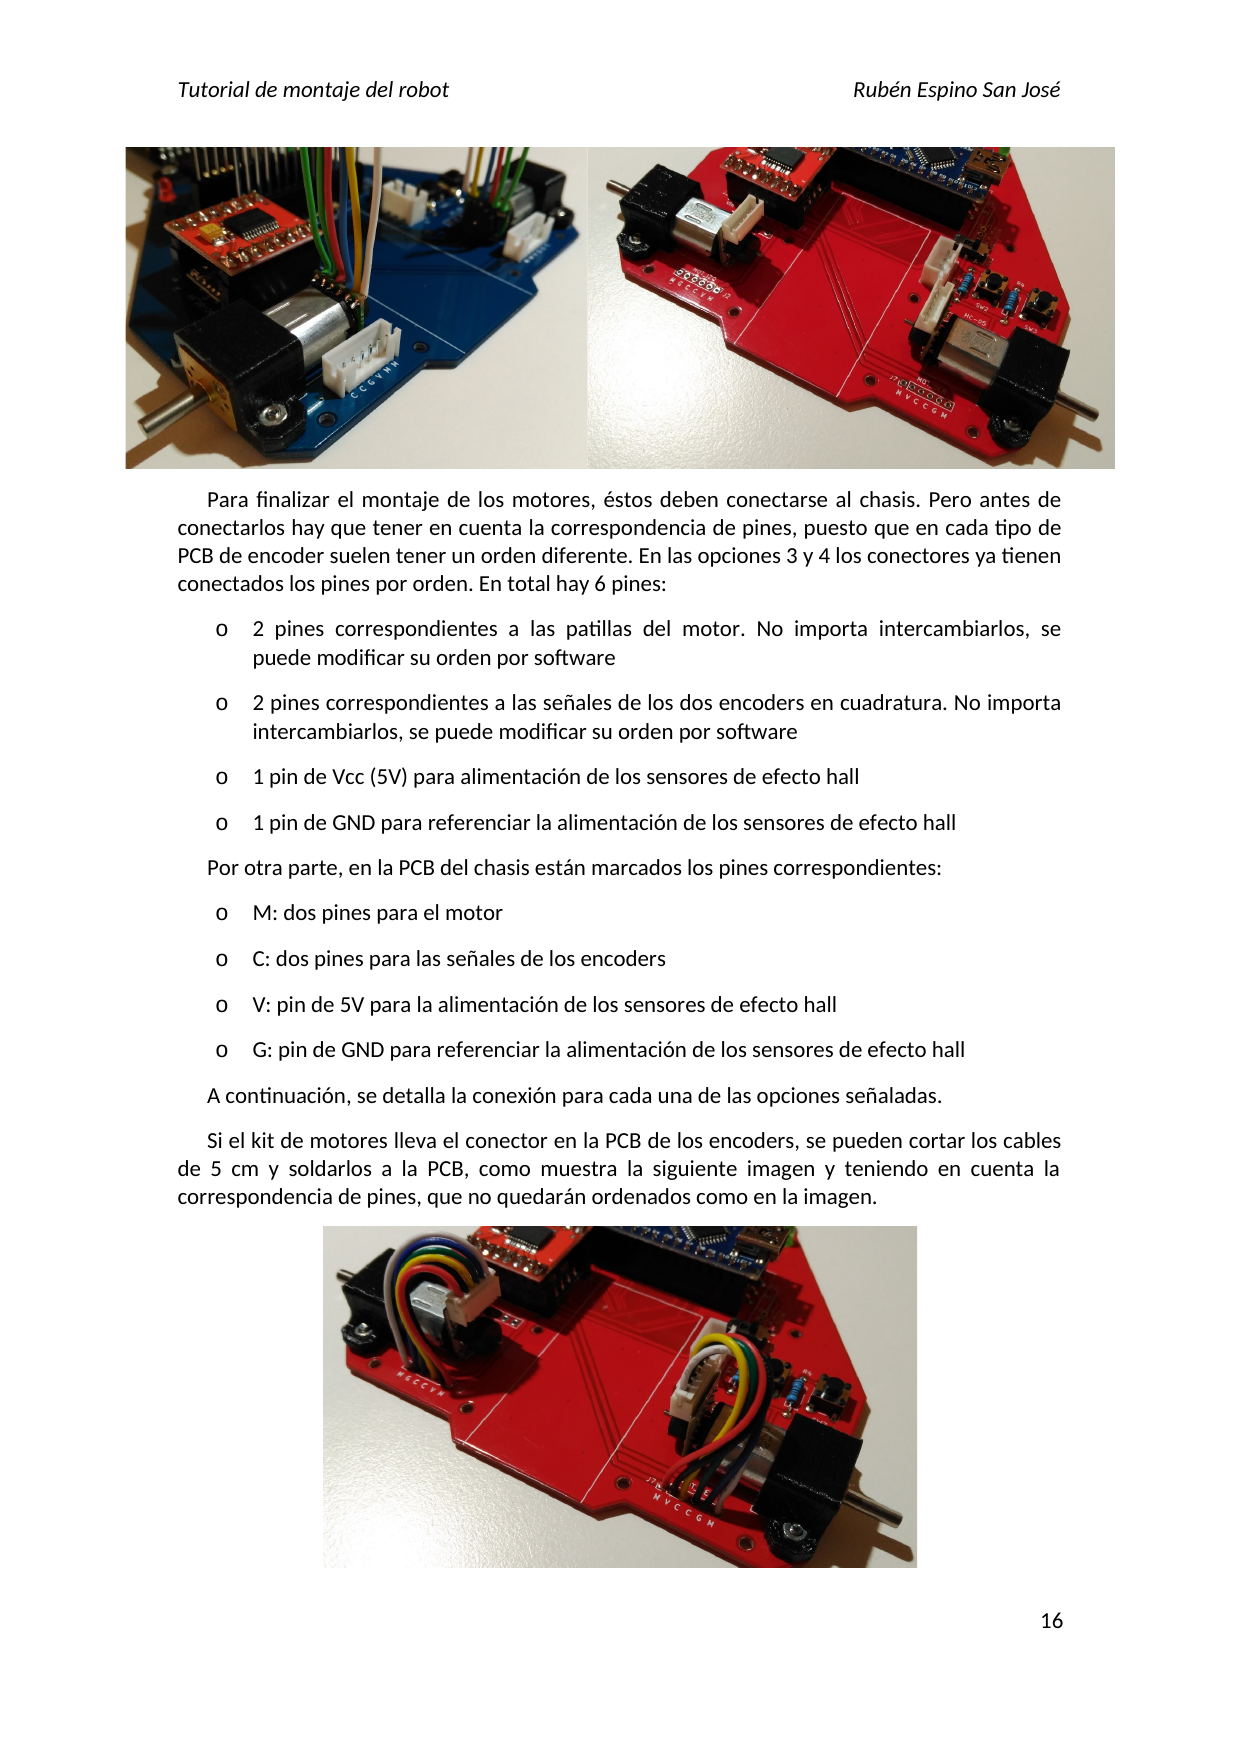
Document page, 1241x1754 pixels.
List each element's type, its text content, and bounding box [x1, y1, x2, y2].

list 2 pines correspondientes a las patillas del motor. No importa intercambiarlos, se puede modificar su orden por software [215, 614, 1063, 671]
list 2 pines correspondientes a las señales de los dos encoders en cuadratura. No importa intercambiarlos, se puede modificar su orden por software [215, 688, 1063, 745]
text Por otra parte, en la PCB del chasis están marcados los pines correspondientes: [177, 853, 1063, 881]
text A continuación, se detalla la conexión para cada una de las opciones señaladas. [177, 1081, 1063, 1109]
text Si el kit de motores lleva el conector en la PCB de los encoders, se pueden cortar los cables de 5 cm y soldarlos a la PCB, como muestra la siguiente imagen y teniendo en cuenta la correspondencia de pines, que no quedarán ordenados como en la imagen. [177, 1126, 1063, 1210]
text Para finalizar el montaje de los motores, éstos deben conectarse al chasis. Pero antes de conectarlos hay que tener en cuenta la correspondencia de pines, puesto que en cada tipo de PCB de encoder suelen tener un orden diferente. En las opciones 3 y 4 los conectores ya tienen conectados los pines por orden. En total hay 6 pines: [177, 485, 1063, 597]
list 1 pin de GND para referenciar la alimentación de los sensores de efecto hall [215, 808, 1063, 837]
list 1 pin de Vcc (5V) para alimentación de los sensores de efecto hall [215, 762, 1063, 791]
list C: dos pines para las señales de los encoders [215, 944, 1063, 973]
list V: pin de 5V para la alimentación de los sensores de efecto hall [215, 990, 1063, 1019]
list M: dos pines para el motor [215, 898, 1063, 927]
list G: pin de GND para referenciar la alimentación de los sensores de efecto hall [215, 1036, 1063, 1065]
